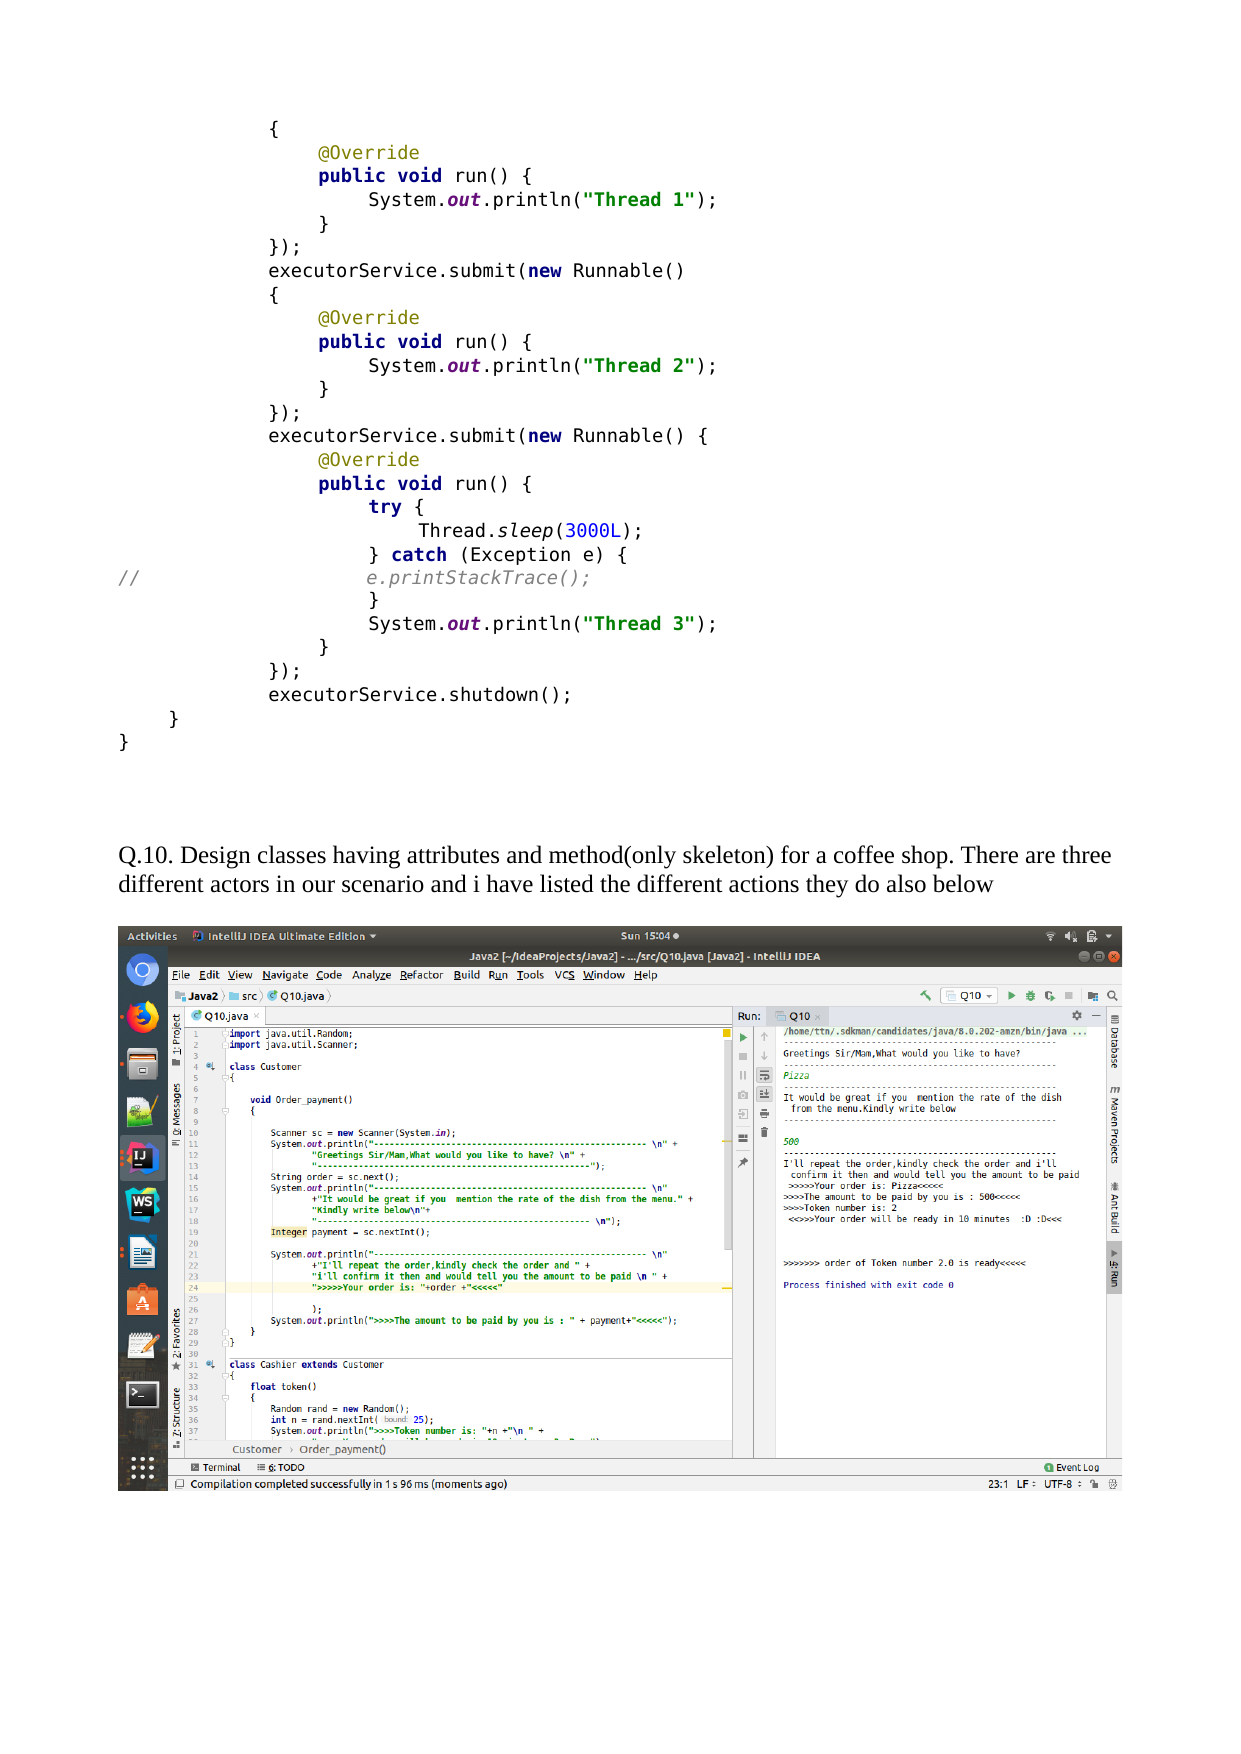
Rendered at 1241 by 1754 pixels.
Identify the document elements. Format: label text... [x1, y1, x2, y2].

text public void run() { [118, 473, 1122, 496]
text System.out.println("Thread 1"); [118, 189, 1122, 213]
text } [118, 707, 1122, 731]
text public void run() { [118, 331, 1122, 354]
text { [118, 118, 1122, 142]
text @Override [118, 142, 1122, 165]
text { [118, 284, 1122, 307]
text } catch (Exception e) { [118, 544, 1122, 567]
text executorService.submit(new Runnable() [118, 260, 1122, 284]
text @Override [118, 449, 1122, 473]
picture [118, 926, 1123, 1491]
text System.out.println("Thread 2"); [118, 354, 1122, 378]
text } [118, 589, 1122, 613]
text } [118, 731, 1122, 753]
text } [118, 378, 1122, 402]
text executorService.shutdown(); [118, 684, 1122, 707]
text Thread.sleep(3000L); [118, 520, 1122, 544]
text } [118, 637, 1122, 660]
text }); [118, 236, 1122, 260]
text } [118, 213, 1122, 236]
text System.out.println("Thread 3"); [118, 613, 1122, 637]
text executorService.submit(new Runnable() { [118, 426, 1122, 449]
text }); [118, 660, 1122, 684]
text Q.10. Design classes having attributes and method(only skeleton) for a coffee shop. There are three different actors in our scenario and i have listed the different actions they do also below [118, 840, 1122, 897]
text @Override [118, 307, 1122, 331]
text public void run() { [118, 165, 1122, 189]
text try { [118, 496, 1122, 520]
text // e.printStackTrace(); [118, 567, 1122, 589]
text }); [118, 402, 1122, 426]
